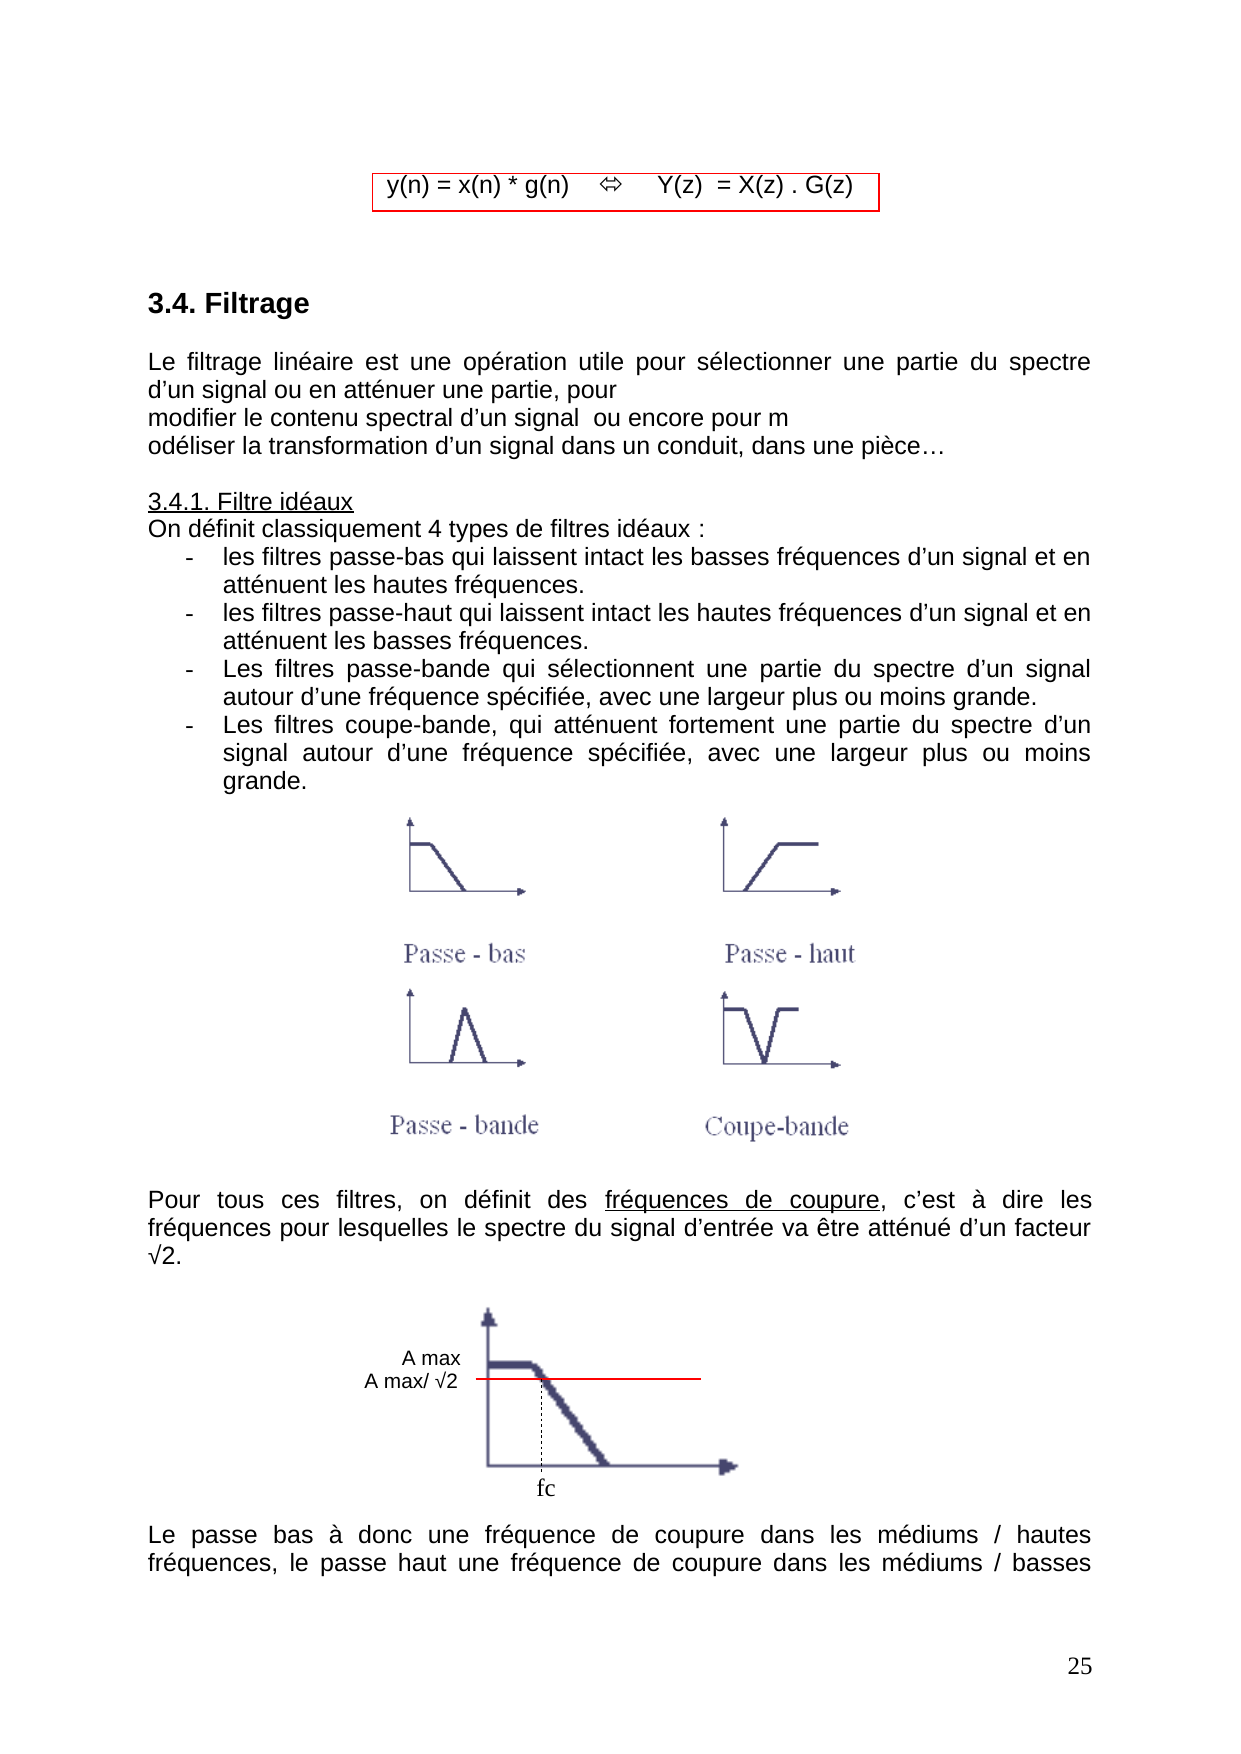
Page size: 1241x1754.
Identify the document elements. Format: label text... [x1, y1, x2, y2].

text Le passe bas à donc une fréquence de coupure dans les médiums / hautes fréquences, le passe haut une fréquence de coupure dans les médiums / basses [148, 1521, 1092, 1577]
text Le filtrage linéaire est une opération utile pour sélectionner une partie du spectre d’un signal ou en atténuer une partie, pour [148, 348, 1092, 404]
text modifier le contenu spectral d’un signal ou encore pour m [148, 404, 1092, 432]
list les filtres passe-bas qui laissent intact les basses fréquences d’un signal et en atténuent les hautes fréquences. [185, 543, 1092, 599]
text fc [536, 1474, 578, 1502]
text y(n) = x(n) * g(n)  Y(z) = X(z) . G(z) [148, 171, 1092, 199]
text odéliser la transformation d’un signal dans un conduit, dans une pièce… [148, 432, 1092, 459]
picture [355, 803, 886, 1150]
list les filtres passe-haut qui laissent intact les hautes fréquences d’un signal et en atténuent les basses fréquences. [185, 599, 1092, 655]
text Pour tous ces filtres, on définit des fréquences de coupure, c’est à dire les fréquences pour lesquelles le spectre du signal d’entrée va être atténué d’un facteur √2. [148, 1186, 1092, 1270]
text On définit classiquement 4 types de filtres idéaux : [148, 515, 1092, 543]
text A max [402, 1346, 481, 1366]
subtitle 3.4. Filtrage [148, 287, 1092, 320]
text A max/ √2 [364, 1369, 481, 1389]
subtitle 3.4.1. Filtre idéaux [148, 487, 1092, 515]
list Les filtres coupe-bande, qui atténuent fortement une partie du spectre d’un signal autour d’une fréquence spécifiée, avec une largeur plus ou moins grande. [185, 711, 1092, 795]
list Les filtres passe-bande qui sélectionnent une partie du spectre d’un signal autour d’une fréquence spécifiée, avec une largeur plus ou moins grande. [185, 655, 1092, 711]
picture [448, 1278, 792, 1484]
